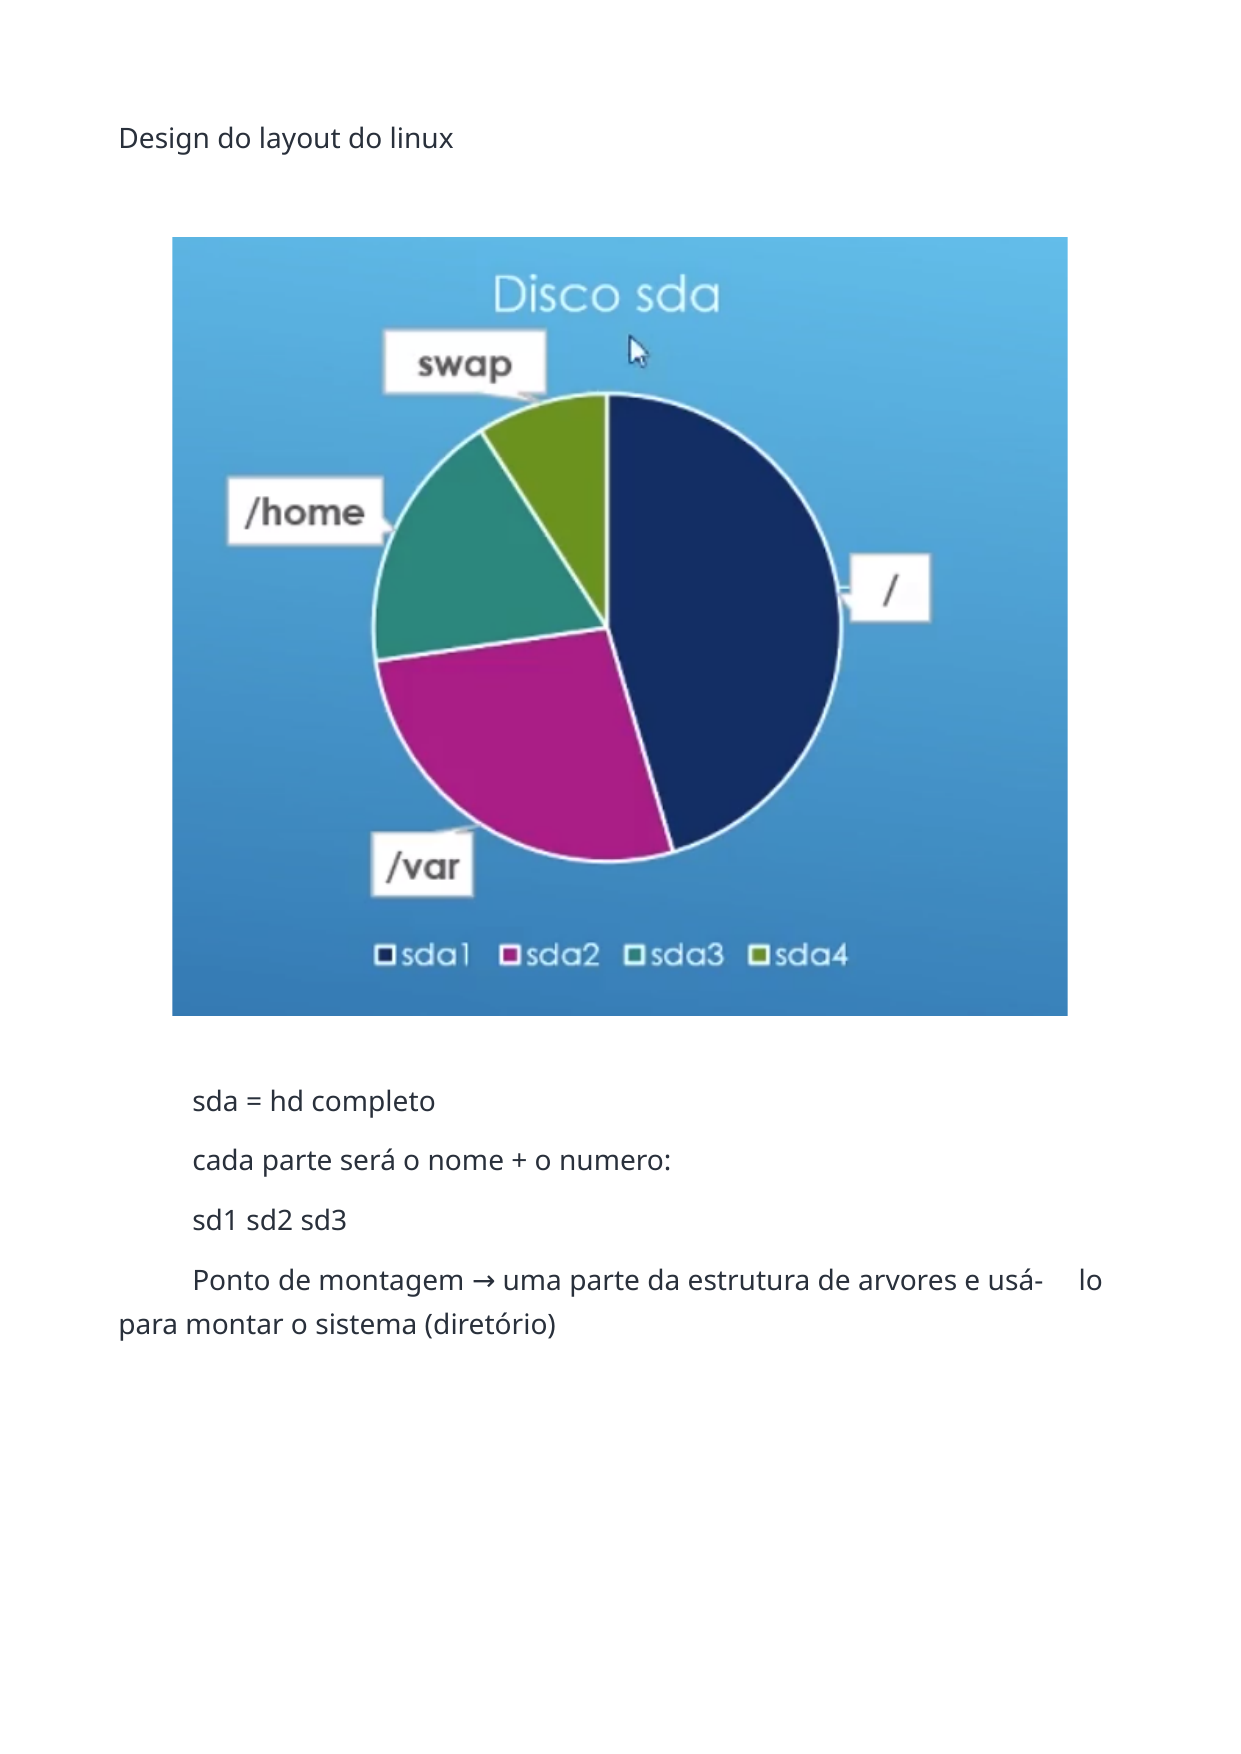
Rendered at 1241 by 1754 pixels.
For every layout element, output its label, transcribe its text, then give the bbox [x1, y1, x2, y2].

picture [172, 237, 1068, 1016]
text Design do layout do linux [118, 118, 1122, 156]
text cada parte será o nome + o numero: [118, 1141, 1122, 1179]
text sda = hd completo [118, 1081, 1122, 1119]
text sd1 sd2 sd3 [118, 1200, 1122, 1239]
text Ponto de montagem → uma parte da estrutura de arvores e usá- lo para montar o sistema (diretório) [118, 1260, 1122, 1342]
